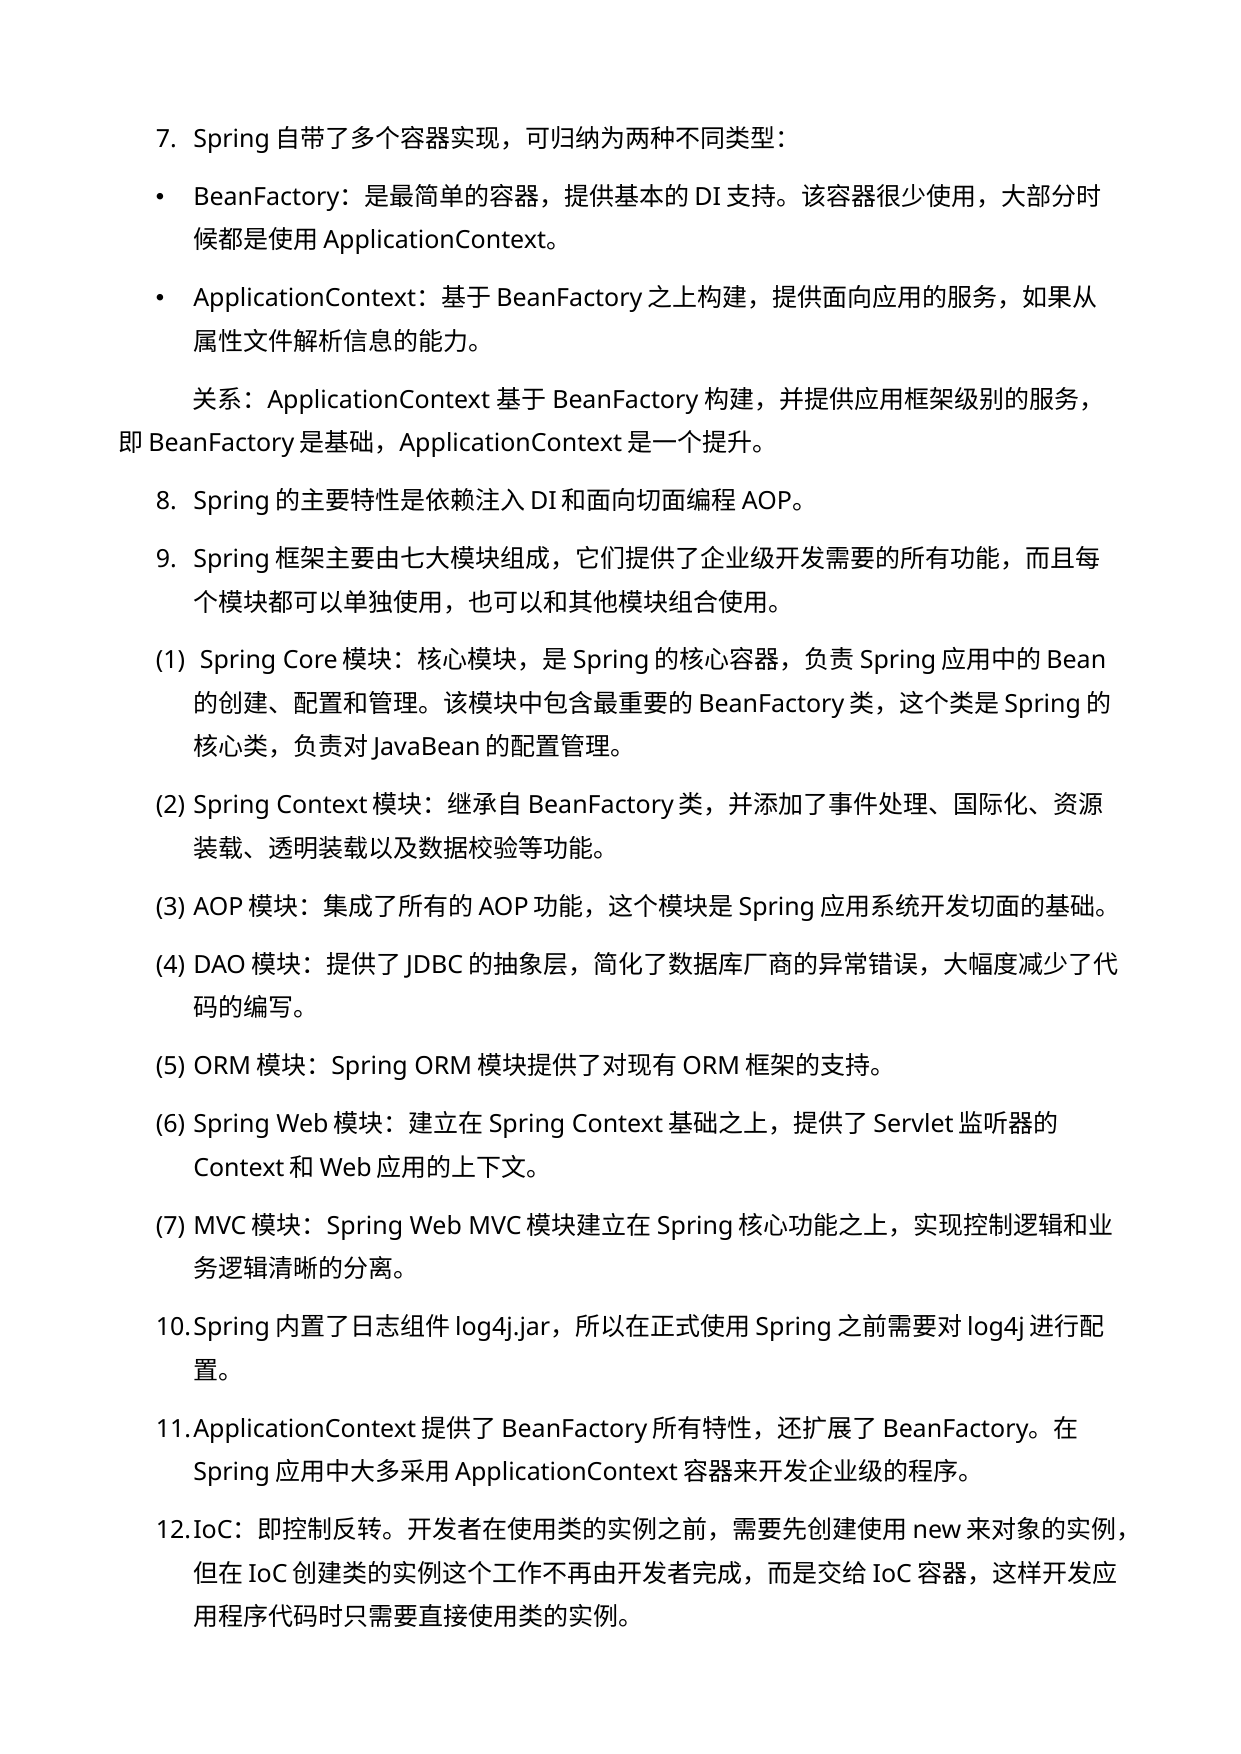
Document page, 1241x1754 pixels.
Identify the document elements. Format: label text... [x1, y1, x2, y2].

list ApplicationContext提供了BeanFactory所有特性，还扩展了BeanFactory。在Spring应用中大多采用ApplicationContext容器来开发企业级的程序。 [156, 1408, 1122, 1488]
list Spring Core模块：核心模块，是Spring的核心容器，负责Spring应用中的Bean的创建、配置和管理。该模块中包含最重要的BeanFactory类，这个类是Spring的核心类，负责对JavaBean的配置管理。 [156, 640, 1122, 763]
list ApplicationContext：基于BeanFactory之上构建，提供面向应用的服务，如果从属性文件解析信息的能力。 [156, 278, 1122, 357]
list Spring Context模块：继承自BeanFactory类，并添加了事件处理、国际化、资源装载、透明装载以及数据校验等功能。 [156, 785, 1122, 864]
list DAO模块：提供了JDBC的抽象层，简化了数据库厂商的异常错误，大幅度减少了代码的编写。 [156, 944, 1122, 1024]
list Spring内置了日志组件log4j.jar，所以在正式使用Spring之前需要对log4j进行配置。 [156, 1307, 1122, 1386]
list AOP模块：集成了所有的AOP功能，这个模块是Spring应用系统开发切面的基础。 [156, 886, 1122, 923]
list MVC模块：Spring Web MVC模块建立在Spring核心功能之上，实现控制逻辑和业务逻辑清晰的分离。 [156, 1205, 1122, 1285]
list Spring自带了多个容器实现，可归纳为两种不同类型： [156, 118, 1122, 154]
list Spring的主要特性是依赖注入DI和面向切面编程AOP。 [156, 481, 1122, 517]
list BeanFactory：是最简单的容器，提供基本的DI支持。该容器很少使用，大部分时候都是使用ApplicationContext。 [156, 176, 1122, 256]
text 关系：ApplicationContext 基于 BeanFactory 构建，并提供应用框架级别的服务，即BeanFactory是基础，ApplicationContext是一个提升。 [118, 379, 1122, 459]
list ORM模块：Spring ORM模块提供了对现有ORM框架的支持。 [156, 1046, 1122, 1082]
list Spring Web模块：建立在Spring Context基础之上，提供了Servlet监听器的Context和Web应用的上下文。 [156, 1104, 1122, 1183]
list IoC：即控制反转。开发者在使用类的实例之前，需要先创建使用new来对象的实例，但在IoC创建类的实例这个工作不再由开发者完成，而是交给IoC容器，这样开发应用程序代码时只需要直接使用类的实例。 [156, 1510, 1122, 1633]
list Spring框架主要由七大模块组成，它们提供了企业级开发需要的所有功能，而且每个模块都可以单独使用，也可以和其他模块组合使用。 [156, 538, 1122, 618]
